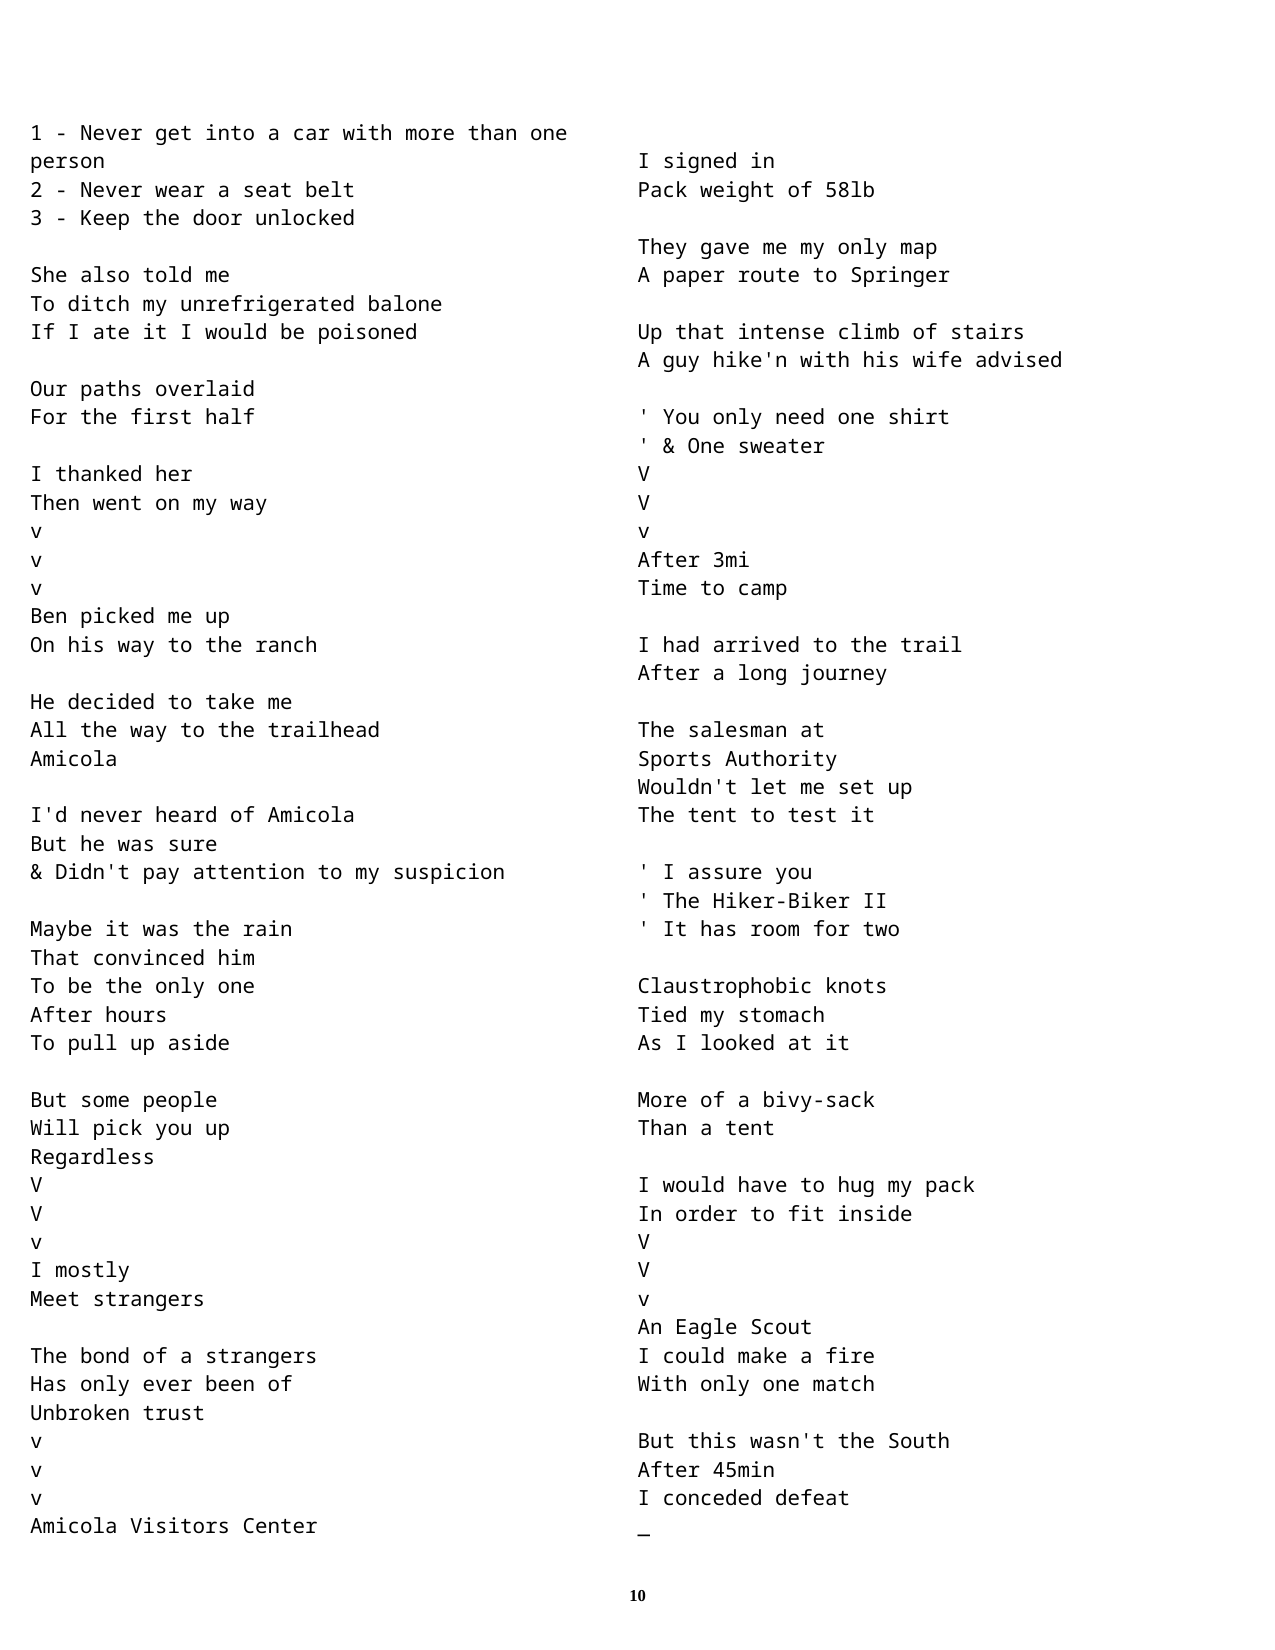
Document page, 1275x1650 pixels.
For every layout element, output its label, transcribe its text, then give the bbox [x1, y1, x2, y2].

text For the first half [30, 402, 637, 431]
text v [30, 516, 637, 545]
text To ditch my unrefrigerated balone [30, 289, 637, 317]
text Pack weight of 58lb [637, 175, 1245, 203]
text & Didn't pay attention to my suspicion [30, 857, 637, 886]
text I mostly [30, 1256, 637, 1284]
text I conceded defeat [637, 1483, 1245, 1512]
text After 3mi [637, 545, 1245, 573]
text 2 - Never wear a seat belt [30, 175, 637, 203]
text Has only ever been of [30, 1369, 637, 1398]
text I would have to hug my pack [637, 1170, 1245, 1199]
text 1 - Never get into a car with more than one person [30, 118, 637, 175]
text More of a bivy-sack [637, 1085, 1245, 1113]
text 3 - Keep the door unlocked [30, 203, 637, 232]
text V [637, 488, 1245, 516]
text I signed in [637, 147, 1245, 175]
text After hours [30, 1000, 637, 1028]
text v [30, 1227, 637, 1256]
text As I looked at it [637, 1028, 1245, 1057]
text I had arrived to the trail [637, 630, 1245, 658]
text I'd never heard of Amicola [30, 801, 637, 829]
text After a long journey [637, 658, 1245, 687]
text ' & One sweater [637, 431, 1245, 459]
text In order to fit inside [637, 1199, 1245, 1227]
text ' You only need one shirt [637, 402, 1245, 431]
text v [30, 573, 637, 602]
text The tent to test it [637, 801, 1245, 829]
text V [637, 459, 1245, 488]
text But this wasn't the South [637, 1426, 1245, 1455]
text Will pick you up [30, 1113, 637, 1142]
text To be the only one [30, 971, 637, 1000]
text ' I assure you [637, 857, 1245, 886]
text _ [637, 1512, 1245, 1540]
text That convinced him [30, 943, 637, 971]
text v [30, 1426, 637, 1455]
text Meet strangers [30, 1284, 637, 1312]
text V [30, 1199, 637, 1227]
text All the way to the trailhead [30, 715, 637, 744]
text He decided to take me [30, 687, 637, 715]
text If I ate it I would be poisoned [30, 317, 637, 346]
text The bond of a strangers [30, 1341, 637, 1369]
text An Eagle Scout [637, 1312, 1245, 1341]
text v [30, 545, 637, 573]
text I thanked her [30, 459, 637, 488]
text ' It has room for two [637, 914, 1245, 943]
text Time to camp [637, 573, 1245, 602]
text The salesman at [637, 715, 1245, 744]
text After 45min [637, 1455, 1245, 1483]
text But some people [30, 1085, 637, 1113]
text A guy hike'n with his wife advised [637, 346, 1245, 374]
text Ben picked me up [30, 602, 637, 630]
text But he was sure [30, 829, 637, 857]
text Unbroken trust [30, 1398, 637, 1426]
text Claustrophobic knots [637, 971, 1245, 1000]
text With only one match [637, 1369, 1245, 1398]
text Then went on my way [30, 488, 637, 516]
text Than a tent [637, 1113, 1245, 1142]
text Amicola Visitors Center [30, 1512, 637, 1540]
text Regardless [30, 1142, 637, 1170]
text V [30, 1170, 637, 1199]
text Up that intense climb of stairs [637, 317, 1245, 346]
text On his way to the ranch [30, 630, 637, 658]
text Sports Authority [637, 744, 1245, 772]
text Tied my stomach [637, 1000, 1245, 1028]
text Amicola [30, 744, 637, 772]
text I could make a fire [637, 1341, 1245, 1369]
text v [637, 1284, 1245, 1312]
text v [637, 516, 1245, 545]
text Maybe it was the rain [30, 914, 637, 943]
text Wouldn't let me set up [637, 772, 1245, 801]
text v [30, 1483, 637, 1512]
text She also told me [30, 260, 637, 289]
text ' The Hiker-Biker II [637, 886, 1245, 914]
text A paper route to Springer [637, 260, 1245, 289]
text They gave me my only map [637, 232, 1245, 260]
text V [637, 1227, 1245, 1256]
text V [637, 1256, 1245, 1284]
text To pull up aside [30, 1028, 637, 1057]
text v [30, 1455, 637, 1483]
text Our paths overlaid [30, 374, 637, 402]
